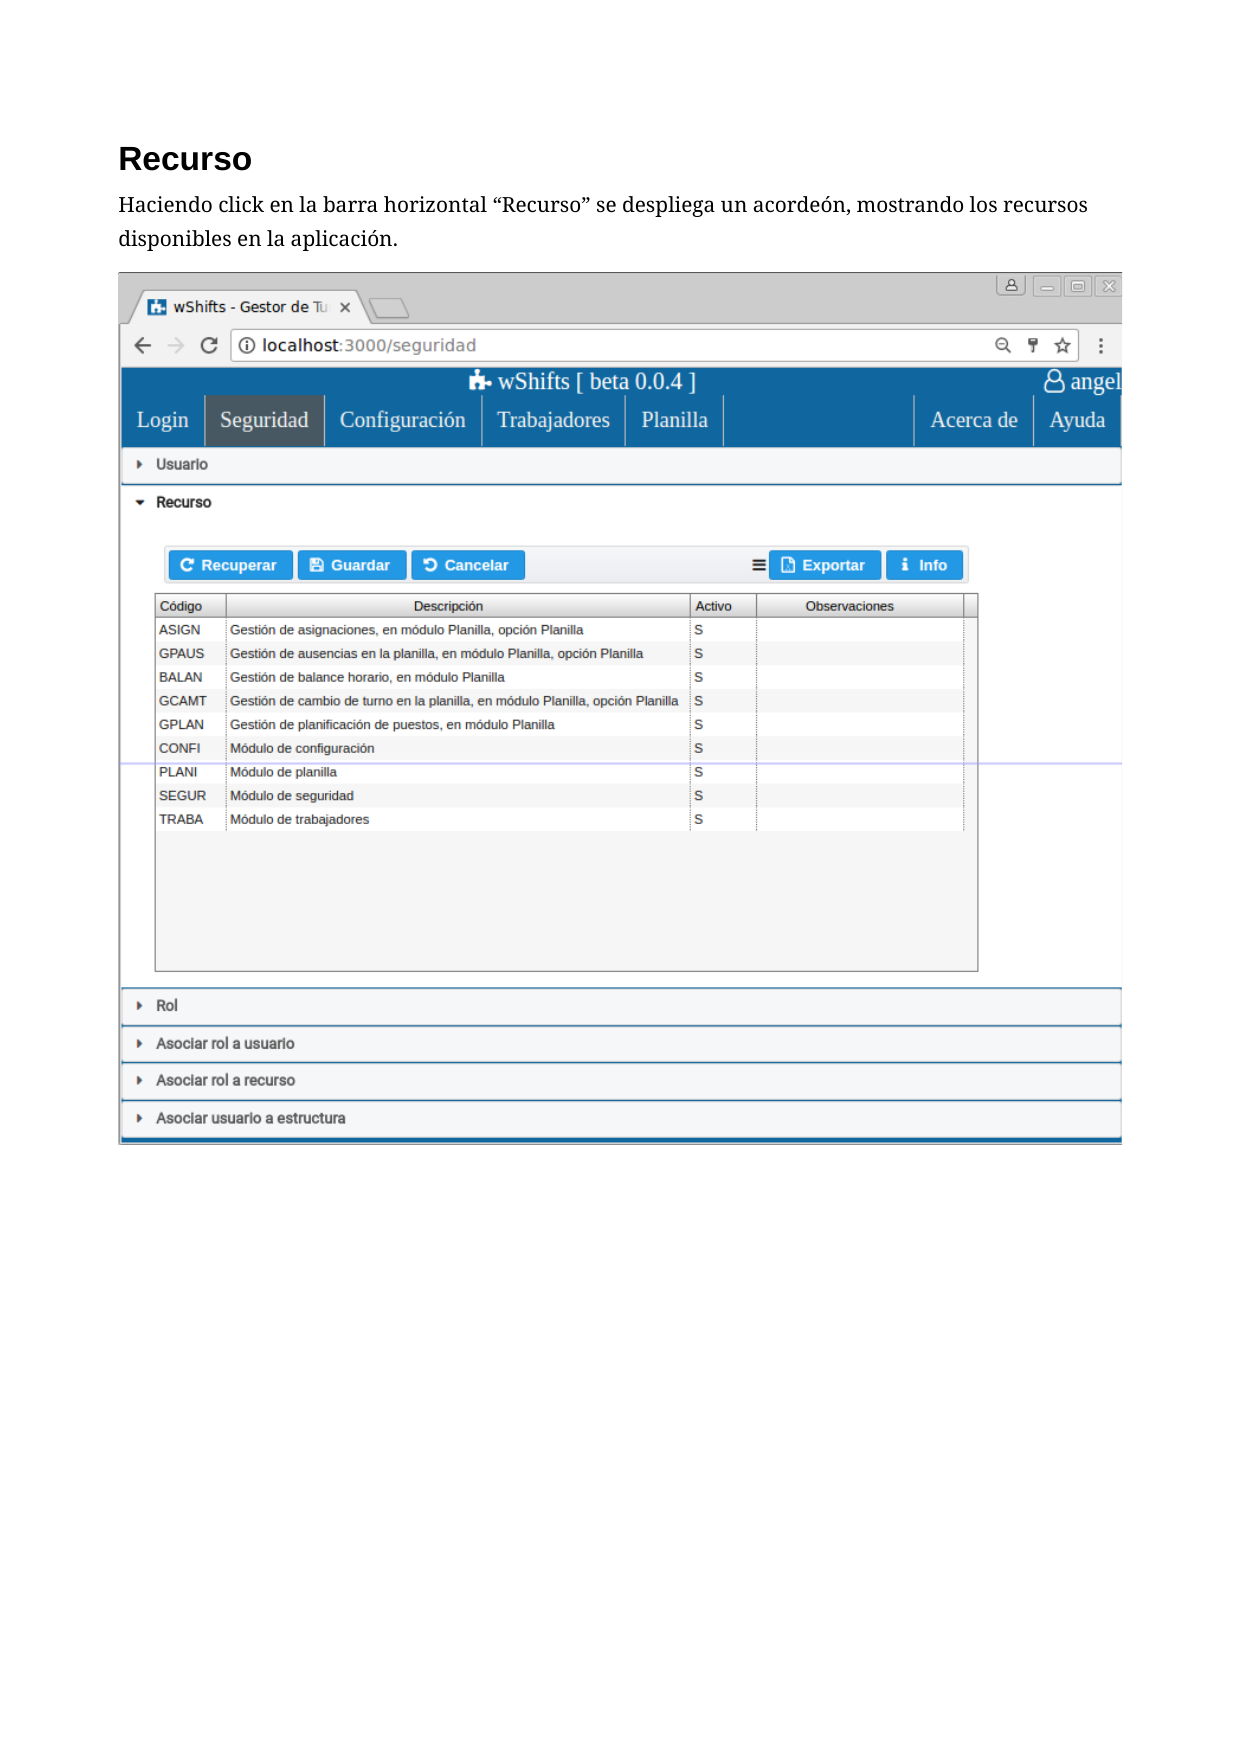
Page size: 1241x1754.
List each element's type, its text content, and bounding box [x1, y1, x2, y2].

picture [118, 272, 1123, 1145]
text Haciendo click en la barra horizontal “Recurso” se despliega un acordeón, mostrando los recursos disponibles en la aplicación. [118, 190, 1122, 253]
subtitle Recurso [118, 139, 1122, 178]
